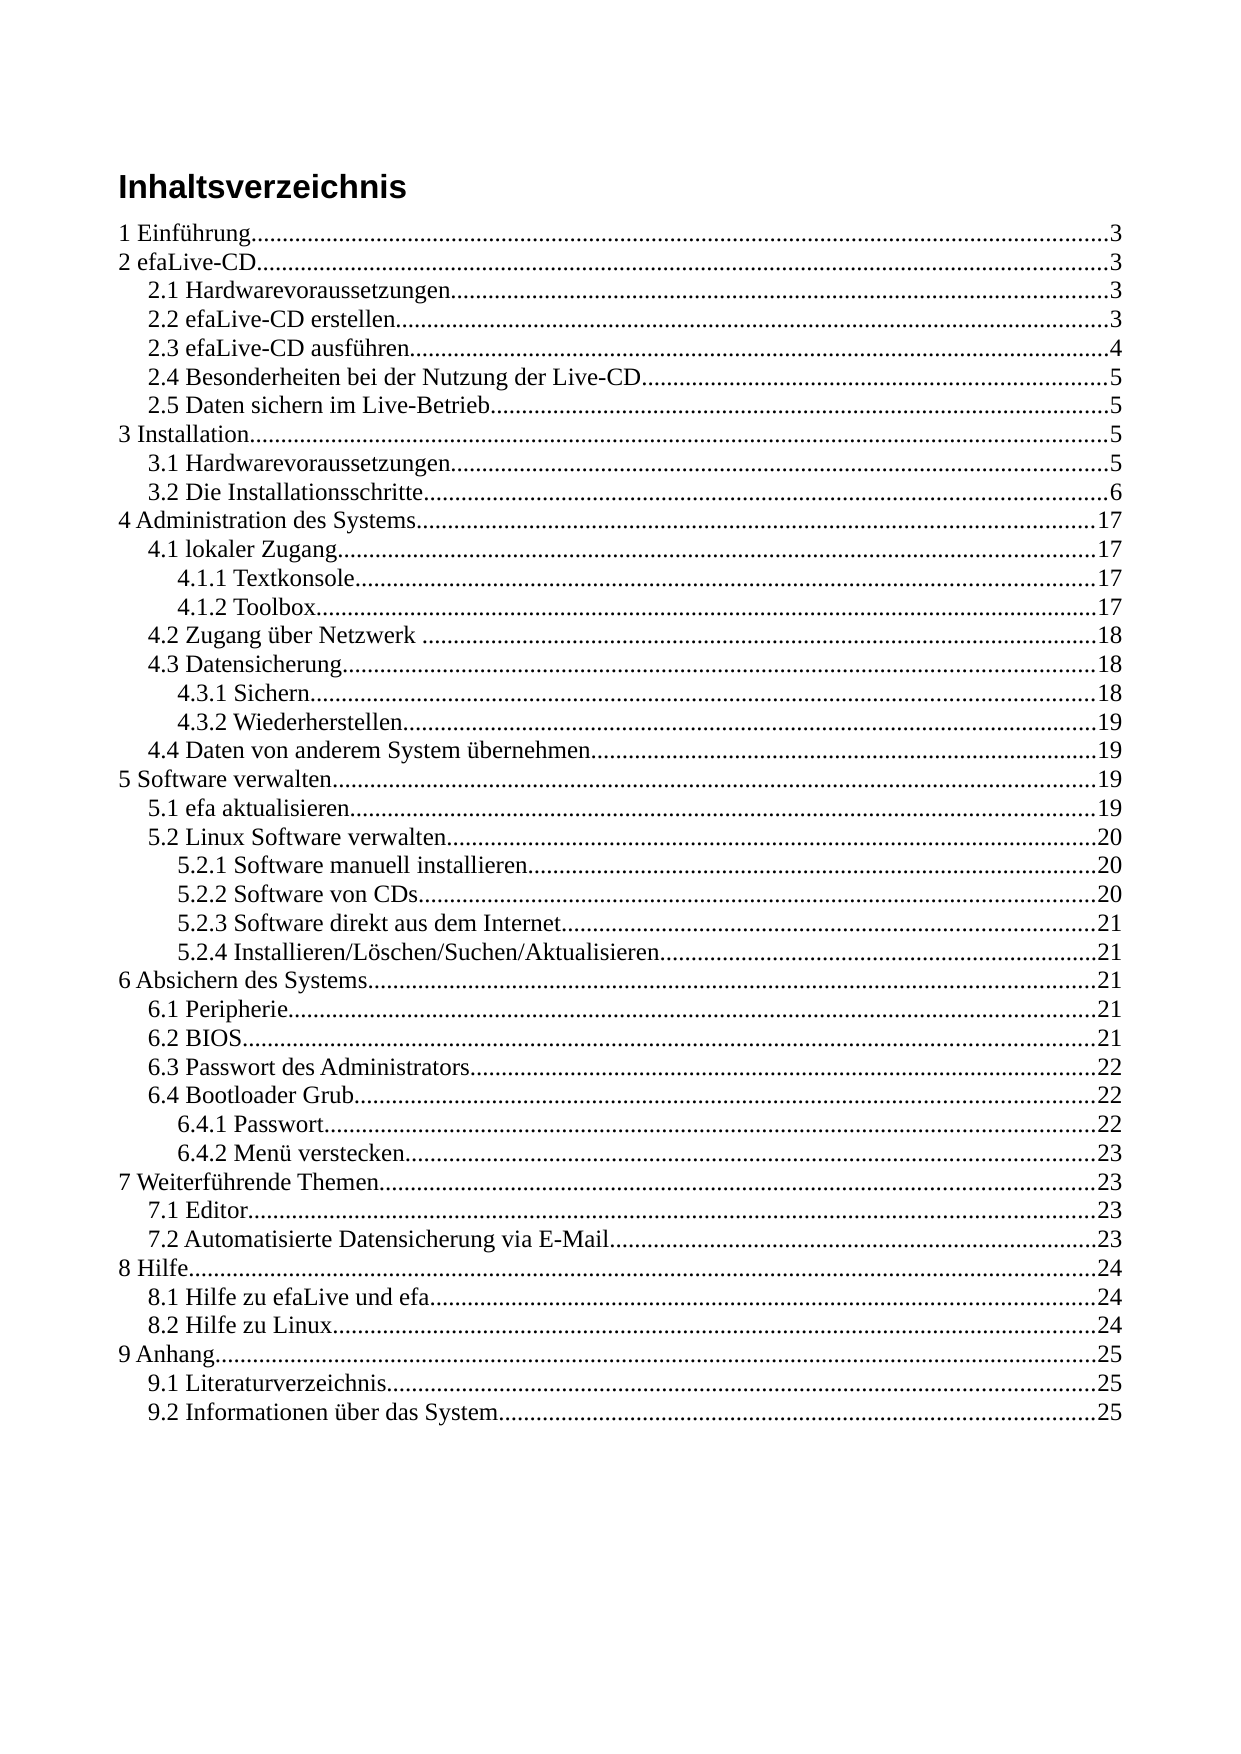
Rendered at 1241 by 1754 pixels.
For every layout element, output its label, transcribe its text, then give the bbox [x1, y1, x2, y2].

text 5.2 Linux Software verwalten 20 [148, 822, 1122, 851]
text 4.1.1 Textkonsole 17 [177, 563, 1122, 592]
text 3.2 Die Installationsschritte 6 [148, 477, 1122, 506]
text 4.4 Daten von anderem System übernehmen 19 [148, 736, 1122, 764]
text 4.1.2 Toolbox 17 [177, 592, 1122, 621]
text 6 Absichern des Systems 21 [118, 966, 1122, 994]
text 3.1 Hardwarevoraussetzungen 5 [148, 448, 1122, 477]
text 6.1 Peripherie 21 [148, 994, 1122, 1023]
text 3 Installation 5 [118, 419, 1122, 448]
text 5.2.1 Software manuell installieren 20 [177, 851, 1122, 879]
text 9.2 Informationen über das System 25 [148, 1397, 1122, 1426]
text 6.3 Passwort des Administrators 22 [148, 1052, 1122, 1081]
text 7.1 Editor 23 [148, 1196, 1122, 1224]
text 6.4.2 Menü verstecken 23 [177, 1138, 1122, 1167]
text 6.4.1 Passwort 22 [177, 1109, 1122, 1138]
text 9 Anhang 25 [118, 1339, 1122, 1368]
text 4.2 Zugang über Netzwerk 18 [148, 621, 1122, 649]
text 5.1 efa aktualisieren 19 [148, 793, 1122, 822]
text 5.2.2 Software von CDs 20 [177, 879, 1122, 908]
text 5.2.4 Installieren/Löschen/Suchen/Aktualisieren 21 [177, 937, 1122, 966]
text 2.2 efaLive-CD erstellen 3 [148, 304, 1122, 333]
text 2.1 Hardwarevoraussetzungen 3 [148, 276, 1122, 304]
text 2 efaLive-CD 3 [118, 247, 1122, 276]
text 4.3.1 Sichern 18 [177, 678, 1122, 707]
subtitle Inhaltsverzeichnis [118, 167, 1122, 206]
text 4.3.2 Wiederherstellen 19 [177, 707, 1122, 736]
text 8.2 Hilfe zu Linux 24 [148, 1311, 1122, 1339]
text 6.4 Bootloader Grub 22 [148, 1081, 1122, 1109]
text 8 Hilfe 24 [118, 1253, 1122, 1282]
text 2.3 efaLive-CD ausführen 4 [148, 333, 1122, 362]
text 6.2 BIOS 21 [148, 1023, 1122, 1052]
text 5 Software verwalten 19 [118, 764, 1122, 793]
text 2.5 Daten sichern im Live-Betrieb 5 [148, 391, 1122, 419]
text 2.4 Besonderheiten bei der Nutzung der Live-CD 5 [148, 362, 1122, 391]
text 5.2.3 Software direkt aus dem Internet 21 [177, 908, 1122, 937]
text 1 Einführung 3 [118, 218, 1122, 247]
text 7 Weiterführende Themen 23 [118, 1167, 1122, 1196]
text 4.3 Datensicherung 18 [148, 649, 1122, 678]
text 7.2 Automatisierte Datensicherung via E-Mail 23 [148, 1224, 1122, 1253]
text 4.1 lokaler Zugang 17 [148, 534, 1122, 563]
text 9.1 Literaturverzeichnis 25 [148, 1368, 1122, 1397]
text 8.1 Hilfe zu efaLive und efa 24 [148, 1282, 1122, 1311]
text 4 Administration des Systems 17 [118, 506, 1122, 534]
